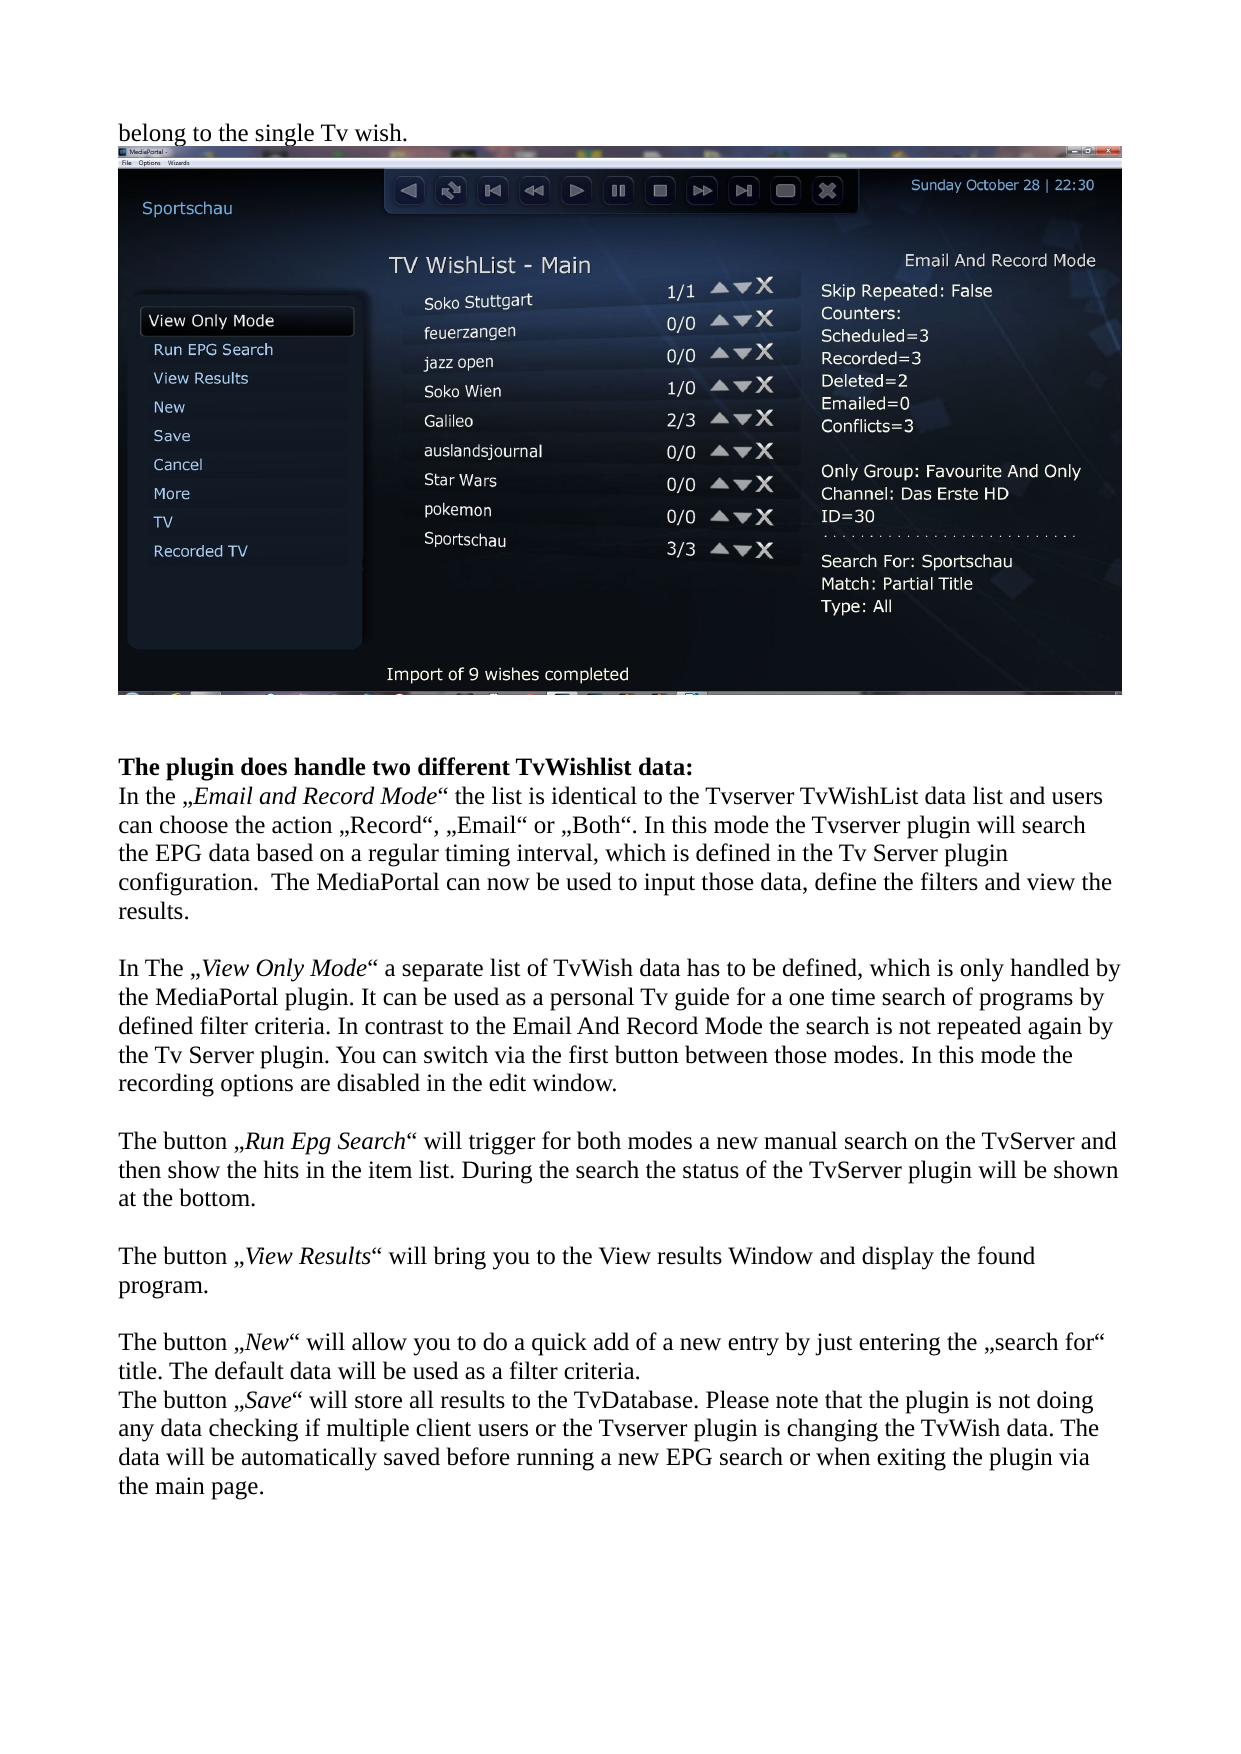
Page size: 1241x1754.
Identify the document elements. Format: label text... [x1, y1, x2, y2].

text The button „Save“ will store all results to the TvDatabase. Please note that the plugin is not doing any data checking if multiple client users or the Tvserver plugin is changing the TvWish data. The data will be automatically saved before running a new EPG search or when exiting the plugin via the main page. [118, 1385, 1122, 1500]
text The button „Run Epg Search“ will trigger for both modes a new manual search on the TvServer and then show the hits in the item list. During the search the status of the TvServer plugin will be shown at the bottom. [118, 1126, 1122, 1212]
picture [118, 146, 1122, 695]
text In The „View Only Mode“ a separate list of TvWish data has to be defined, which is only handled by the MediaPortal plugin. It can be used as a personal Tv guide for a one time search of programs by defined filter criteria. In contrast to the Email And Record Mode the search is not repeated again by the Tv Server plugin. You can switch via the first button between those modes. In this mode the recording options are disabled in the edit window. [118, 953, 1122, 1097]
text The button „View Results“ will bring you to the View results Window and display the found program. [118, 1241, 1122, 1298]
text The plugin does handle two different TvWishlist data: [118, 752, 1122, 781]
text The button „New“ will allow you to do a quick add of a new entry by just entering the „search for“ title. The default data will be used as a filter criteria. [118, 1327, 1122, 1385]
text belong to the single Tv wish. [118, 118, 1122, 146]
text In the „Email and Record Mode“ the list is identical to the Tvserver TvWishList data list and users can choose the action „Record“, „Email“ or „Both“. In this mode the Tvserver plugin will search the EPG data based on a regular timing interval, which is defined in the Tv Server plugin configuration. The MediaPortal can now be used to input those data, define the filters and view the results. [118, 781, 1122, 925]
